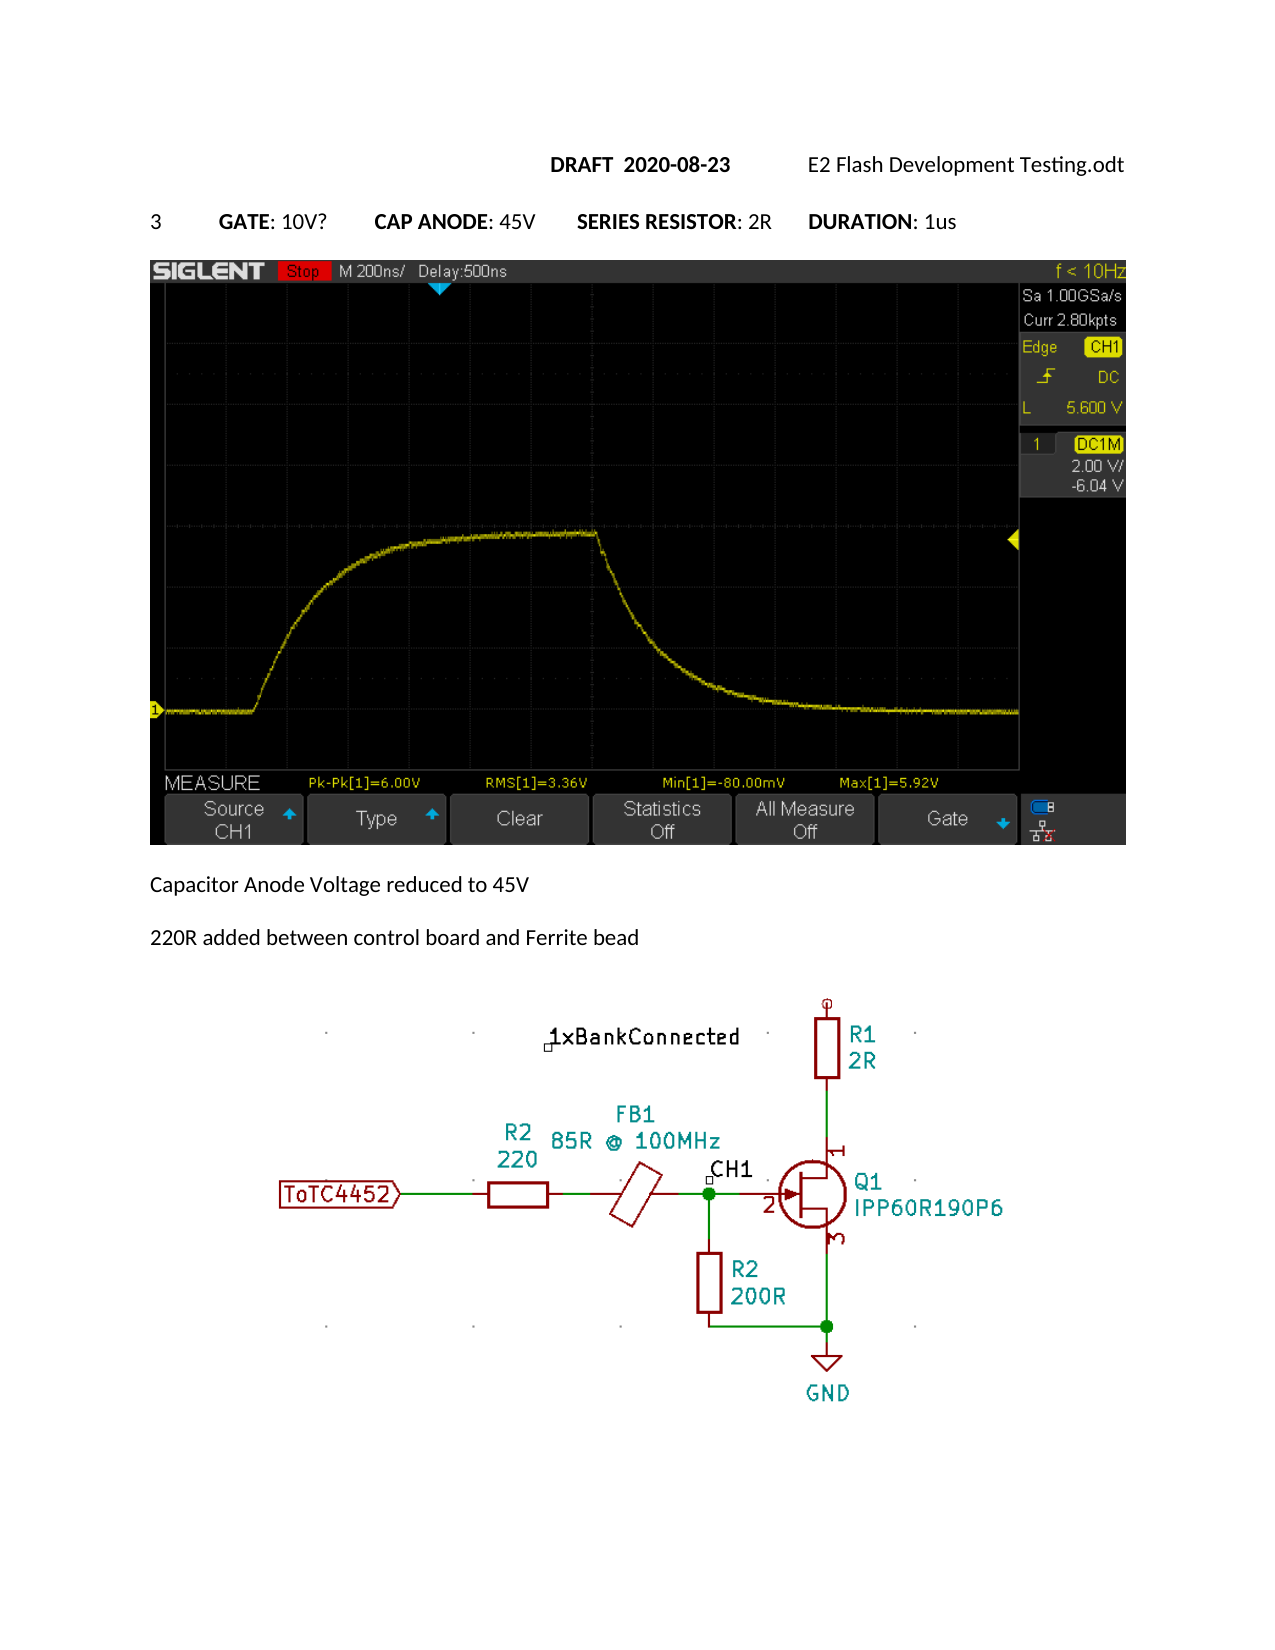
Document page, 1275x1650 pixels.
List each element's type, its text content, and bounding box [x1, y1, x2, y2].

picture [259, 976, 1016, 1415]
text 220R added between control board and Ferrite bead [150, 923, 1125, 951]
text 3 GATE: 10V? CAP ANODE: 45V SERIES RESISTOR: 2R DURATION: 1us [150, 207, 1125, 236]
picture [150, 260, 1126, 845]
text Capacitor Anode Voltage reduced to 45V [150, 870, 1125, 898]
